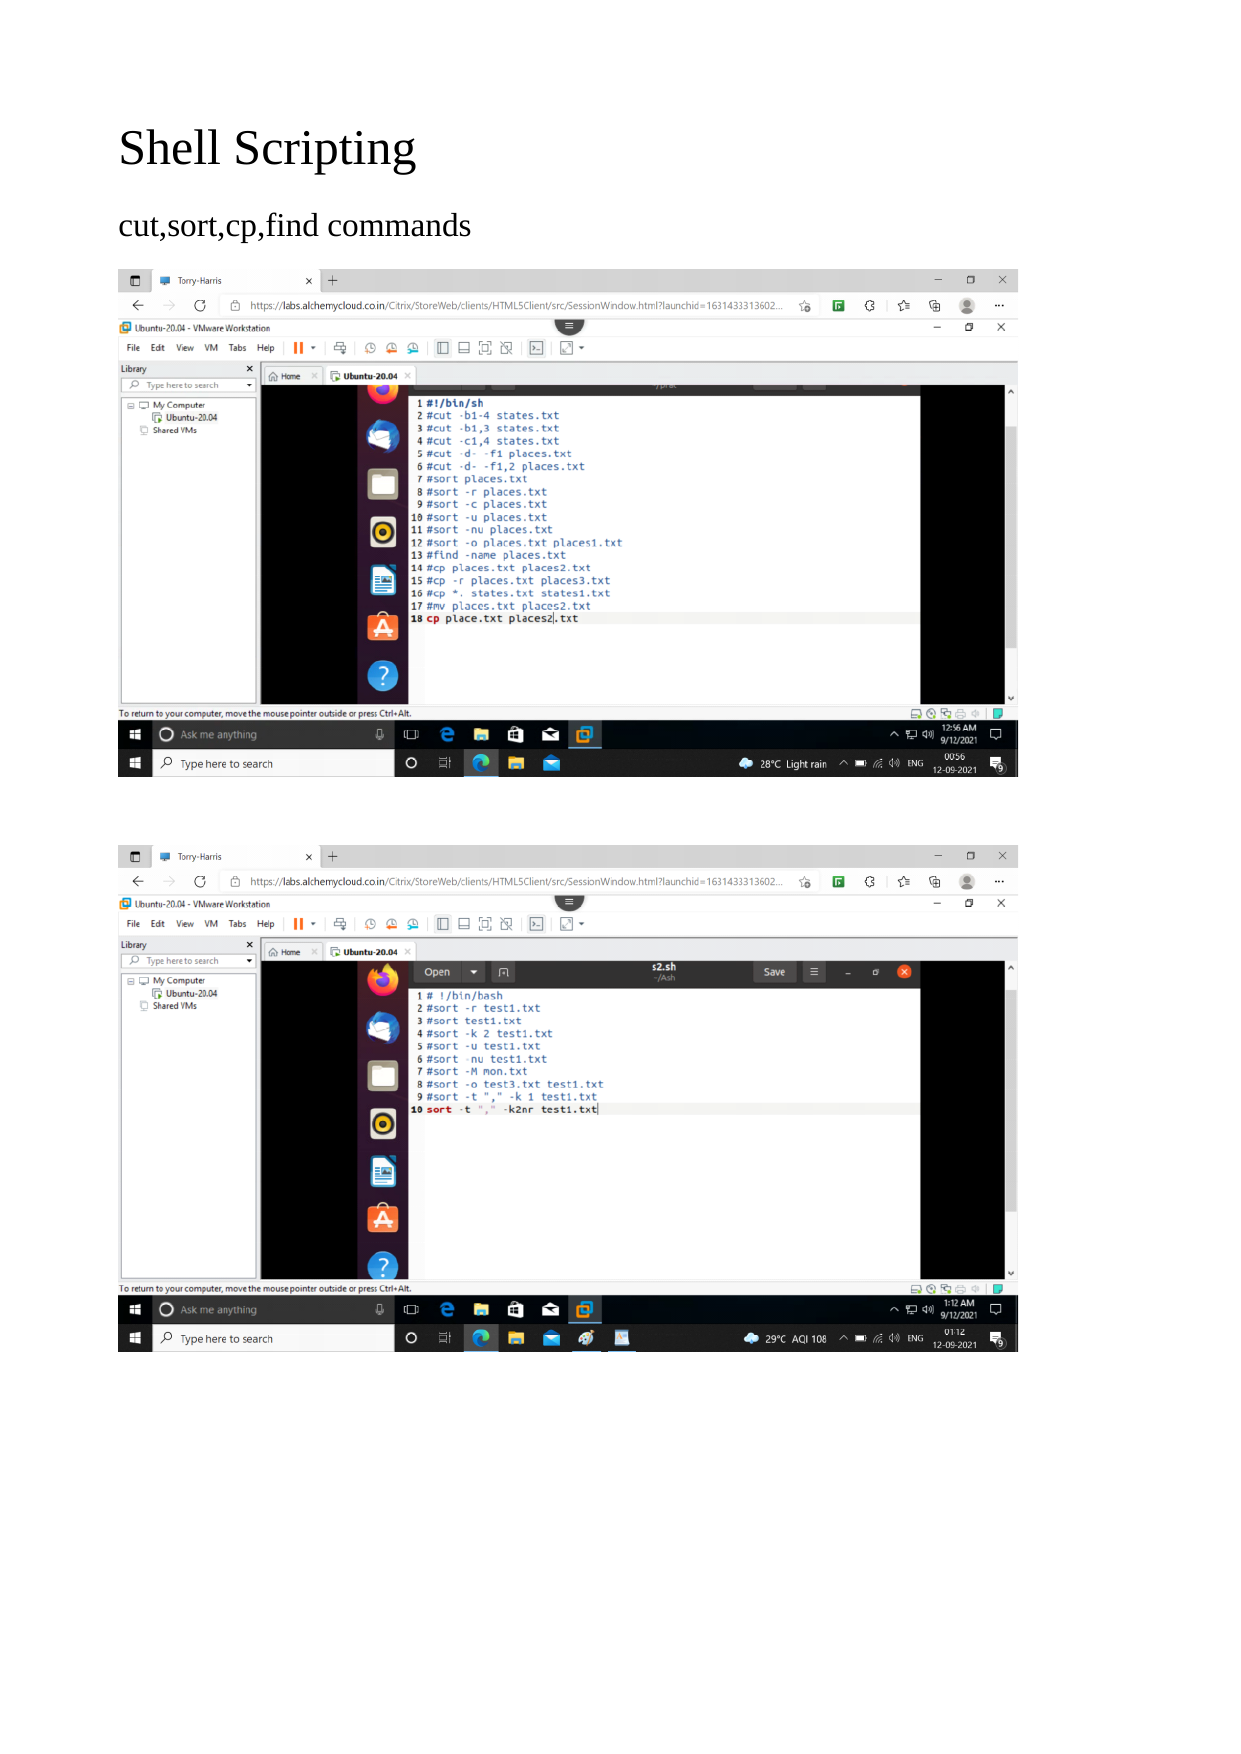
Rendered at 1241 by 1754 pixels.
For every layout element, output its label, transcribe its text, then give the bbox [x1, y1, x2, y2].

text Shell Scripting [118, 118, 1122, 176]
text cut,sort,cp,find commands [118, 205, 1122, 243]
